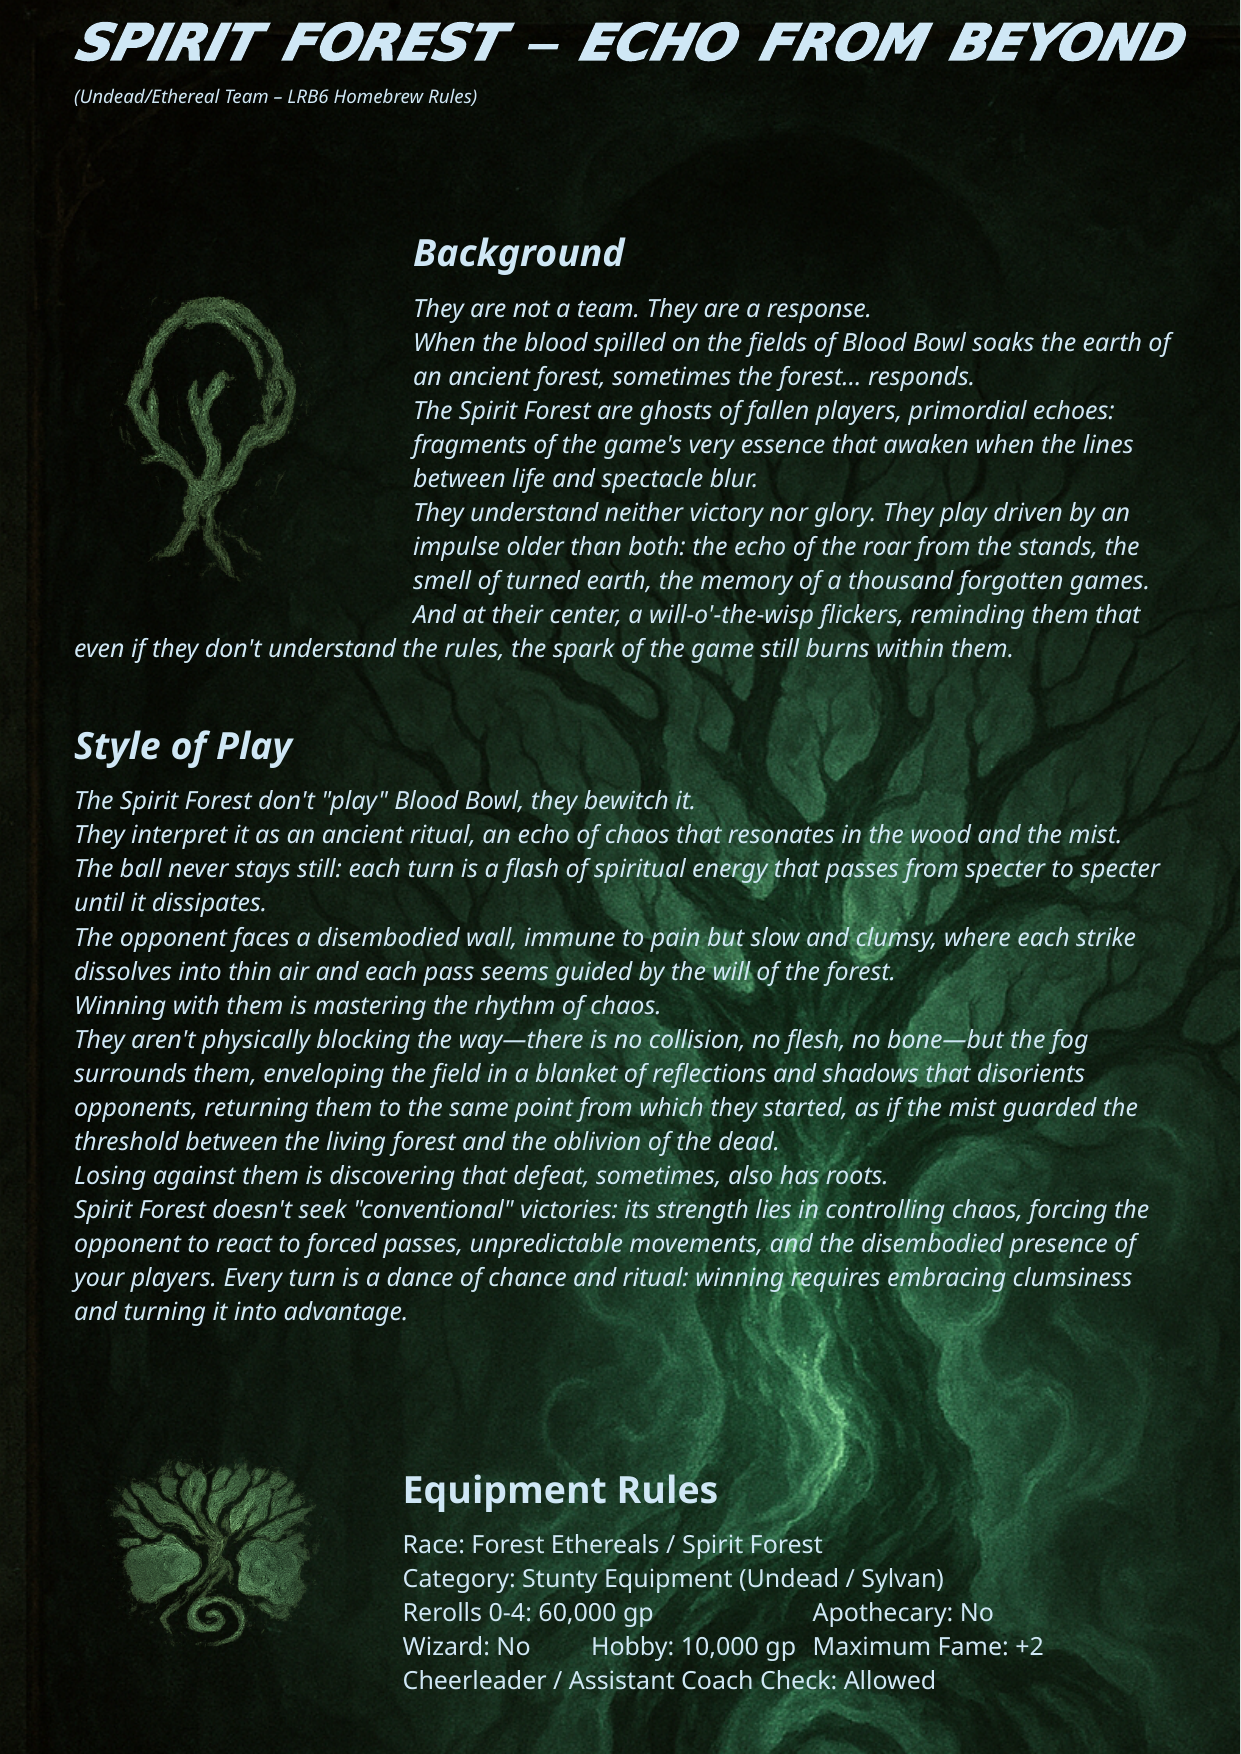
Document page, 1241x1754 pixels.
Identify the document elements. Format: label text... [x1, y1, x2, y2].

text Race: Forest Ethereals / Spirit Forest Category: Stunty Equipment (Undead / Sylvan) Rerolls 0-4: 60,000 gp Apothecary: No Wizard: No Hobby: 10,000 gp Maximum Fame: +2 Cheerleader / Assistant Coach Check: Allowed [74, 1527, 1240, 1697]
subtitle [74, 227, 85, 278]
subtitle Equipment Rules [326, 1463, 1240, 1514]
picture [0, 0, 1241, 1754]
subtitle SPIRIT FOREST – ECHO FROM BEYOND [74, 25, 1240, 71]
text The Spirit Forest don't "play" Blood Bowl, they bewitch it. They interpret it as an ancient ritual, an echo of chaos that resonates in the wood and the mist. The ball never stays still: each turn is a flash of spiritual energy that passes from specter to specter until it dissipates. The opponent faces a disembodied wall, immune to pain but slow and clumsy, where each strike dissolves into thin air and each pass seems guided by the will of the forest. Winning with them is mastering the rhythm of chaos. They aren't physically blocking the way—there is no collision, no flesh, no bone—but the fog surrounds them, enveloping the field in a blanket of reflections and shadows that disorients opponents, returning them to the same point from which they started, as if the mist guarded the threshold between the living forest and the oblivion of the dead. Losing against them is discovering that defeat, sometimes, also has roots. Spirit Forest doesn't seek "conventional" victories: its strength lies in controlling chaos, forcing the opponent to react to forced passes, unpredictable movements, and the disembodied presence of your players. Every turn is a dance of chance and ritual: winning requires embracing clumsiness and turning it into advantage. [74, 783, 1181, 1328]
text They are not a team. They are a response. When the blood spilled on the fields of Blood Bowl soaks the earth of an ancient forest, sometimes the forest… responds. The Spirit Forest are ghosts of fallen players, primordial echoes: fragments of the game's very essence that awaken when the lines between life and spectacle blur. They understand neither victory nor glory. They play driven by an impulse older than both: the echo of the roar from the stands, the smell of turned earth, the memory of a thousand forgotten games. And at their center, a will-o'-the-wisp flickers, reminding them that even if they don't understand the rules, the spark of the game still burns within them. [74, 290, 1181, 665]
subtitle Style of Play [74, 719, 1240, 770]
text (Undead/Ethereal Team – LRB6 Homebrew Rules) [74, 83, 1240, 108]
subtitle Background [337, 227, 1240, 278]
